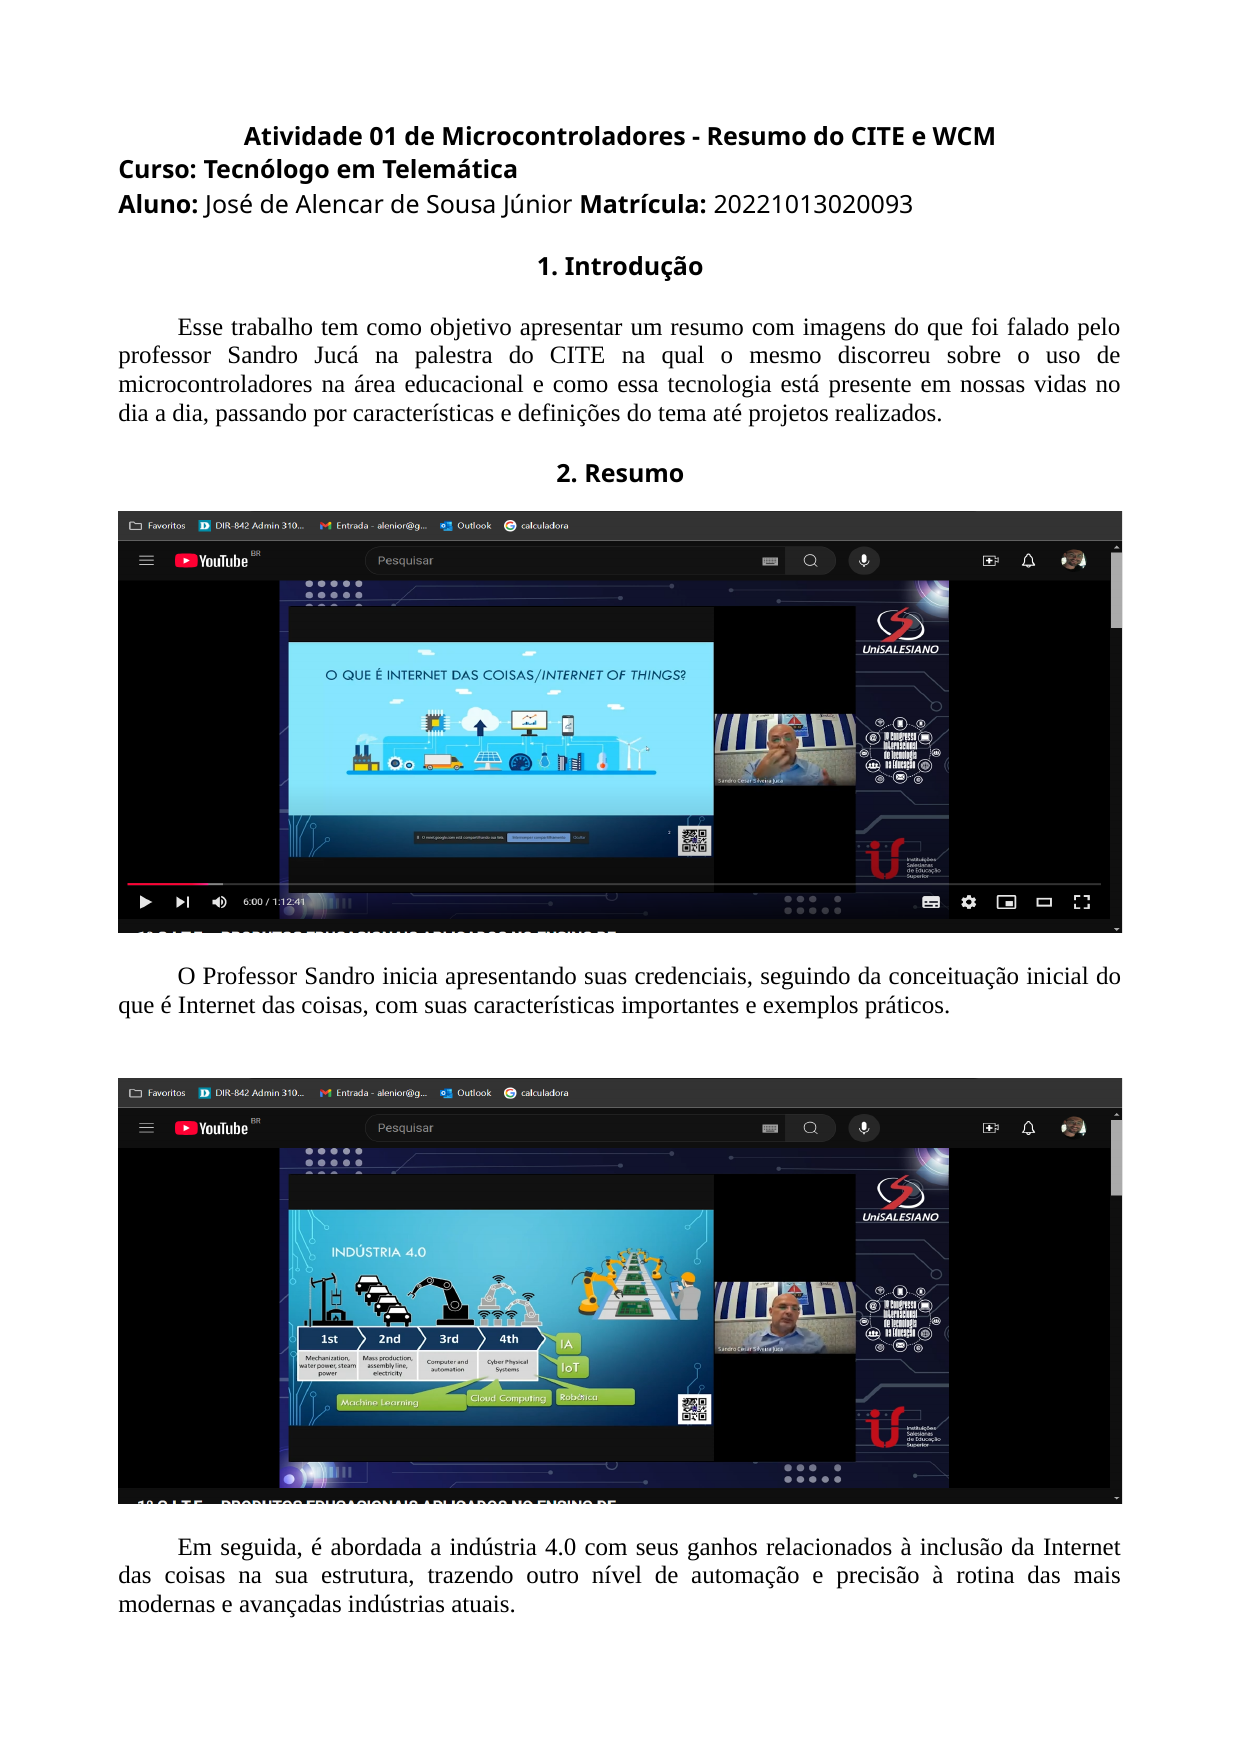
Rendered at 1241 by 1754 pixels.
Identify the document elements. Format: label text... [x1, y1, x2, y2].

text Em seguida, é abordada a indústria 4.0 com seus ganhos relacionados à inclusão da Internet das coisas na sua estrutura, trazendo outro nível de automação e precisão à rotina das mais modernas e avançadas indústrias atuais. [118, 1532, 1122, 1618]
text O Professor Sandro inicia apresentando suas credenciais, seguindo da conceituação inicial do que é Internet das coisas, com suas características importantes e exemplos práticos. [118, 961, 1122, 1018]
text Curso: Tecnólogo em Telemática [118, 152, 1122, 186]
text Aluno: José de Alencar de Sousa Júnior Matrícula: 20221013020093 [118, 186, 1122, 220]
picture [118, 1078, 1123, 1504]
picture [118, 511, 1123, 933]
text 2. Resumo [118, 456, 1122, 490]
text 1. Introdução [118, 249, 1122, 283]
text Esse trabalho tem como objetivo apresentar um resumo com imagens do que foi falado pelo professor Sandro Jucá na palestra do CITE na qual o mesmo discorreu sobre o uso de microcontroladores na área educacional e como essa tecnologia está presente em nossas vidas no dia a dia, passando por características e definições do tema até projetos realizados. [118, 312, 1122, 427]
text Atividade 01 de Microcontroladores - Resumo do CITE e WCM [118, 118, 1122, 152]
